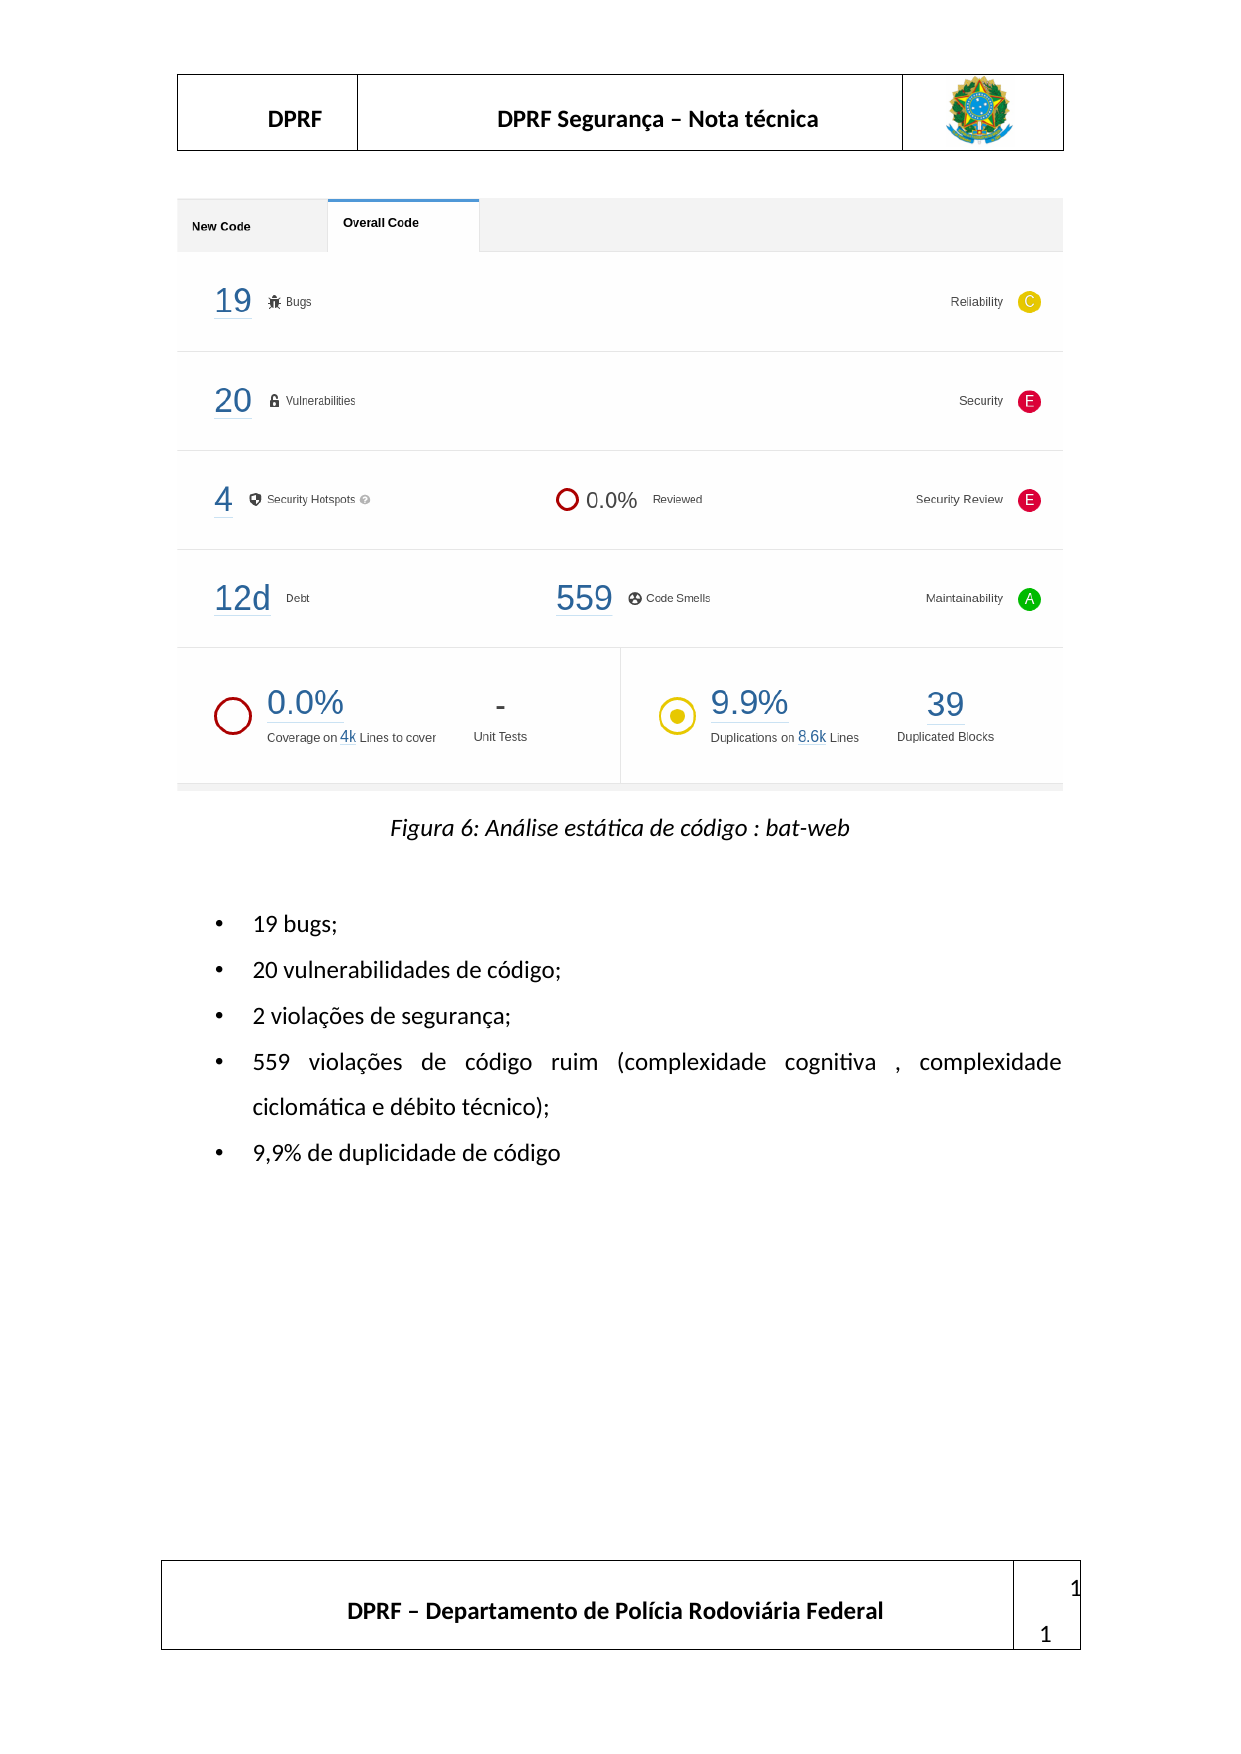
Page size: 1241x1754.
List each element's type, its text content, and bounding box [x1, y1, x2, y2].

picture [177, 198, 1063, 791]
text Figura 6: Análise estática de código : bat-web [177, 791, 1063, 843]
list 2 violações de segurança; [215, 1000, 1063, 1031]
list 559 violações de código ruim (complexidade cognitiva , complexidade ciclomática e débito técnico); [215, 1046, 1063, 1122]
picture [944, 75, 1020, 149]
list 9,9% de duplicidade de código [215, 1137, 1063, 1168]
list 19 bugs; [215, 909, 1063, 939]
list 20 vulnerabilidades de código; [215, 954, 1063, 985]
